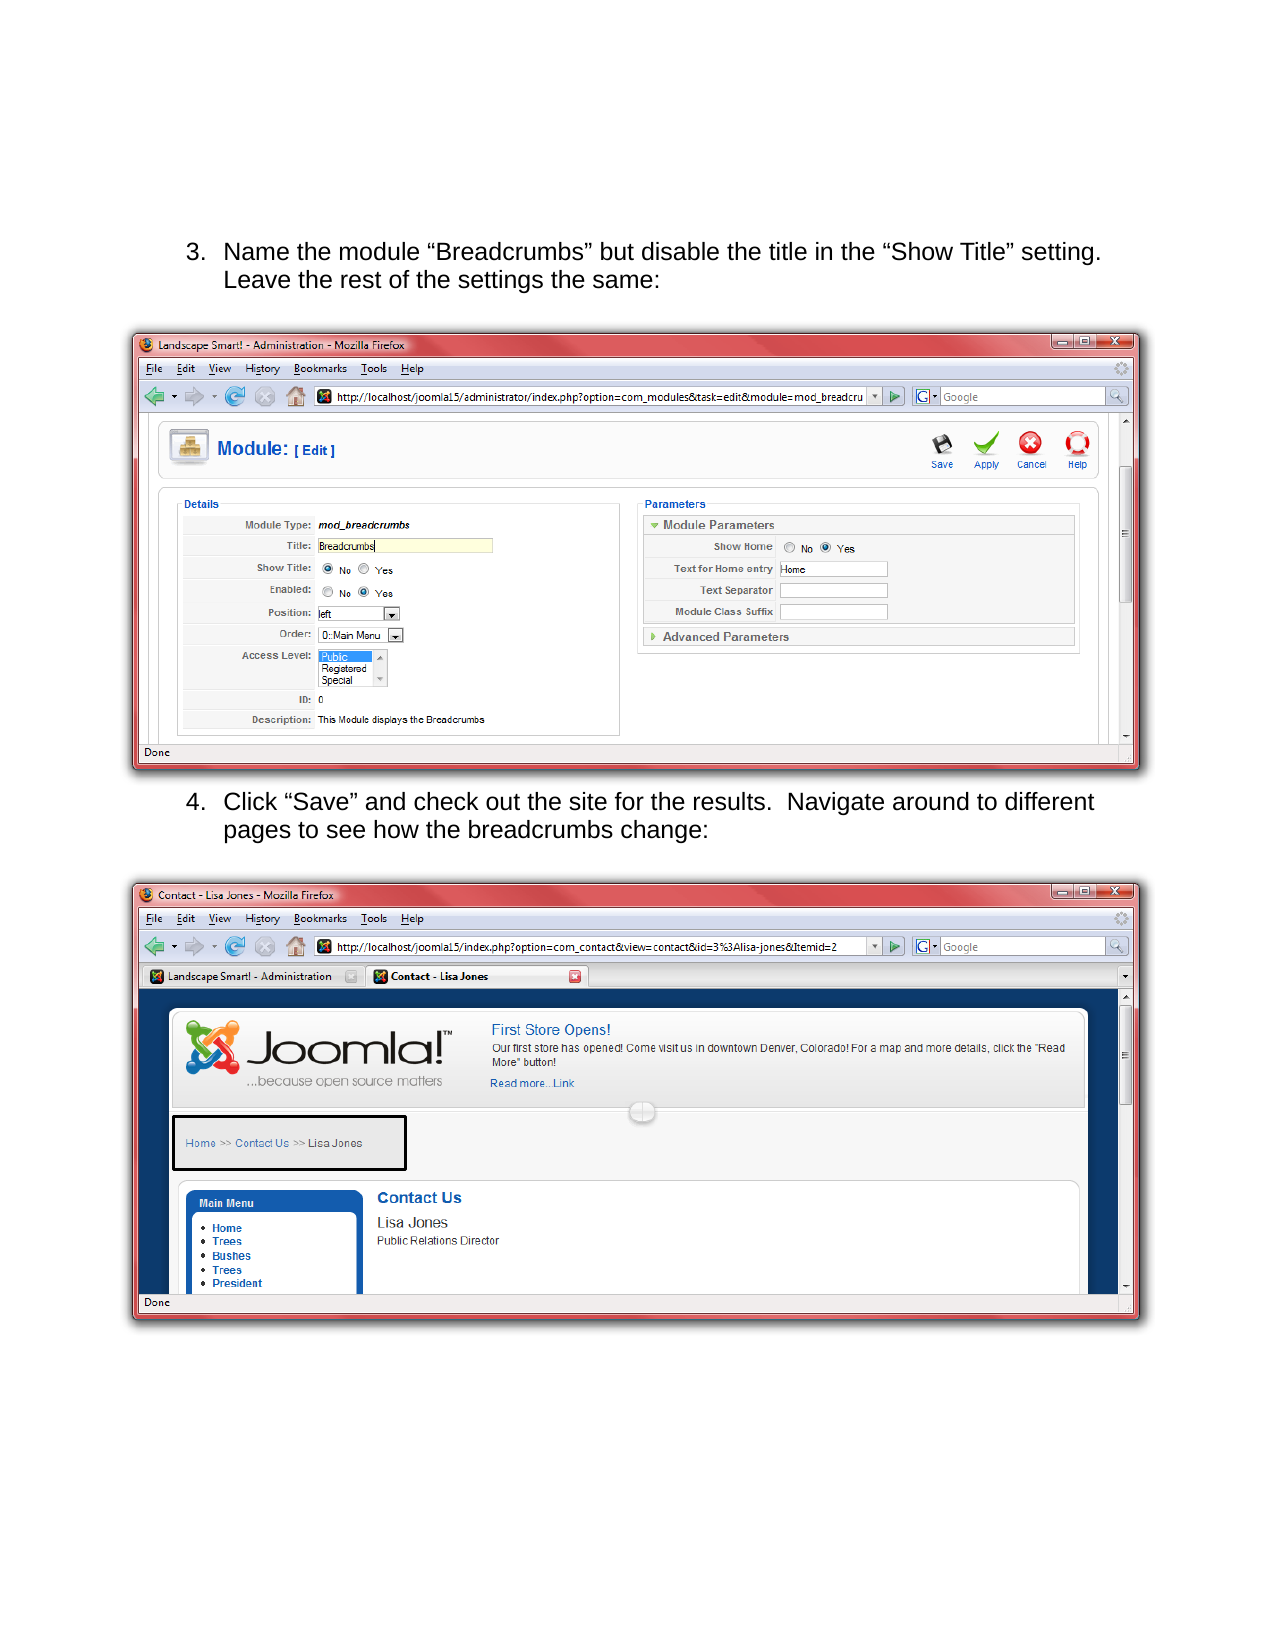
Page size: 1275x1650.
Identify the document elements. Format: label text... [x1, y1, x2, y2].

list [186, 307, 1157, 319]
picture [119, 320, 1156, 786]
list Name the module “Breadcrumbs” but disable the title in the “Show Title” setting. Leave the rest of the settings the same: [186, 237, 1157, 294]
picture [119, 870, 1156, 1336]
list Click “Save” and check out the site for the results. Navigate around to different pages to see how the breadcrumbs change: [186, 787, 1157, 844]
